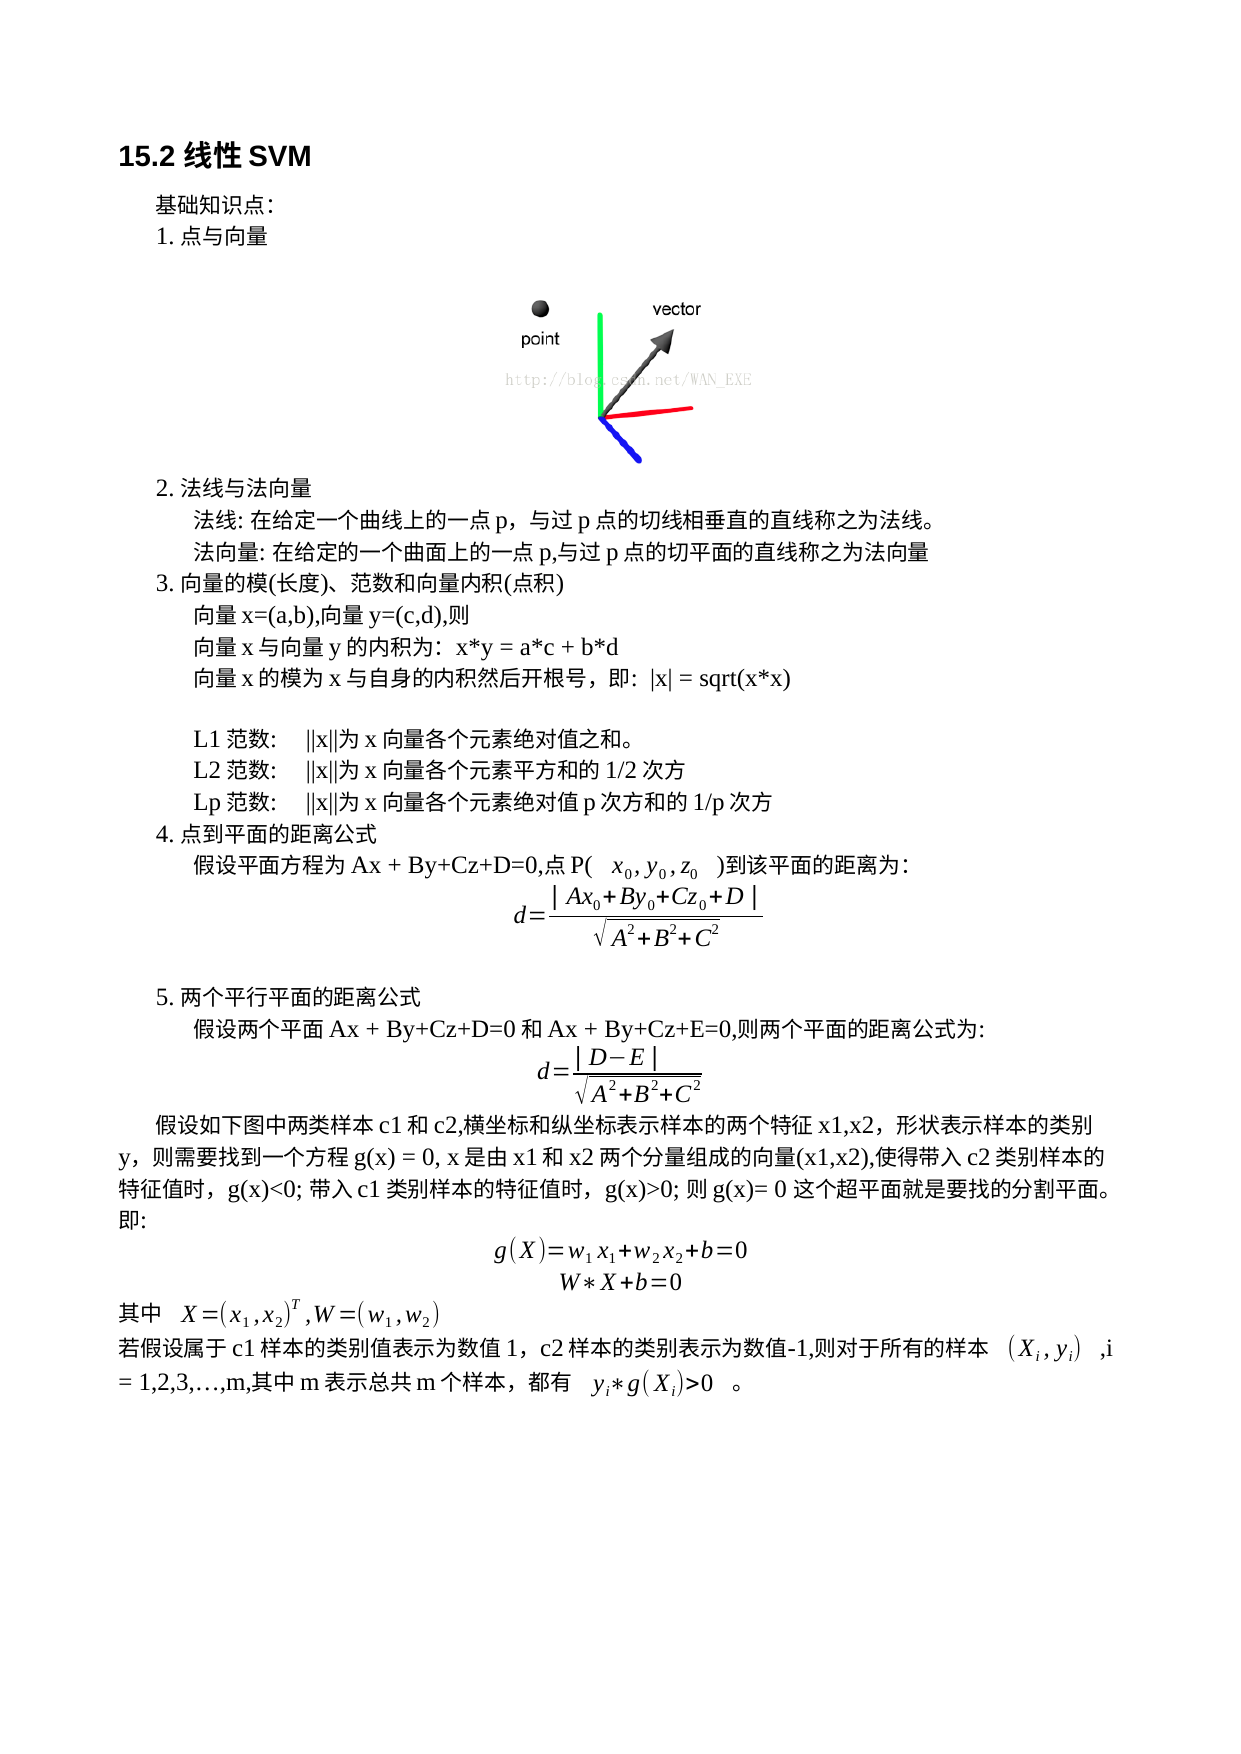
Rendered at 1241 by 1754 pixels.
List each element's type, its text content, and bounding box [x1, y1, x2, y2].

text 法线: 在给定一个曲线上的一点p，与过p点的切线相垂直的直线称之为法线。 [118, 503, 1122, 534]
text 向量x=(a,b),向量y=(c,d),则 [118, 598, 1122, 629]
picture [488, 251, 752, 472]
text L2范数: ||x||为x向量各个元素平方和的1/2次方 [118, 753, 1122, 785]
text 假设平面方程为Ax + By+Cz+D=0,点P()到该平面的距离为： [118, 848, 1122, 883]
text 即: [118, 1203, 1122, 1235]
text Lp范数: ||x||为x向量各个元素绝对值p次方和的1/p次方 [118, 785, 1122, 817]
text 假设如下图中两类样本c1和c2,横坐标和纵坐标表示样本的两个特征x1,x2，形状表示样本的类别y，则需要找到一个方程g(x) = 0, x是由x1和x2两个分量组成的向量(x1,x2),使得带入c2类别样本的特征值时，g(x)<0; 带入c1类别样本的特征值时，g(x)>0; 则g(x)= 0 这个超平面就是要找的分割平面。 [118, 1108, 1122, 1203]
text 1. 点与向量 [118, 219, 1122, 251]
text 4. 点到平面的距离公式 [118, 817, 1122, 848]
text 假设两个平面Ax + By+Cz+D=0和Ax + By+Cz+E=0,则两个平面的距离公式为: [118, 1012, 1122, 1043]
text 2. 法线与法向量 [118, 251, 1122, 503]
text 向量x与向量y的内积为：x*y = a*c + b*d [118, 629, 1122, 661]
text 基础知识点： [118, 188, 1122, 219]
text 3. 向量的模(长度)、范数和向量内积(点积) [118, 566, 1122, 598]
text L1范数: ||x||为x向量各个元素绝对值之和。 [118, 722, 1122, 753]
text 5. 两个平行平面的距离公式 [118, 980, 1122, 1012]
text 若假设属于c1样本的类别值表示为数值1，c2样本的类别表示为数值-1,则对于所有的样本,i = 1,2,3,…,m,其中m表示总共m个样本，都有。 [118, 1331, 1122, 1400]
text 向量x的模为x与自身的内积然后开根号，即: |x| = sqrt(x*x) [118, 661, 1122, 693]
subtitle 15.2 线性SVM [118, 133, 1122, 175]
text 法向量: 在给定的一个曲面上的一点p,与过p点的切平面的直线称之为法向量 [118, 534, 1122, 566]
text 其中 [118, 1296, 1122, 1331]
